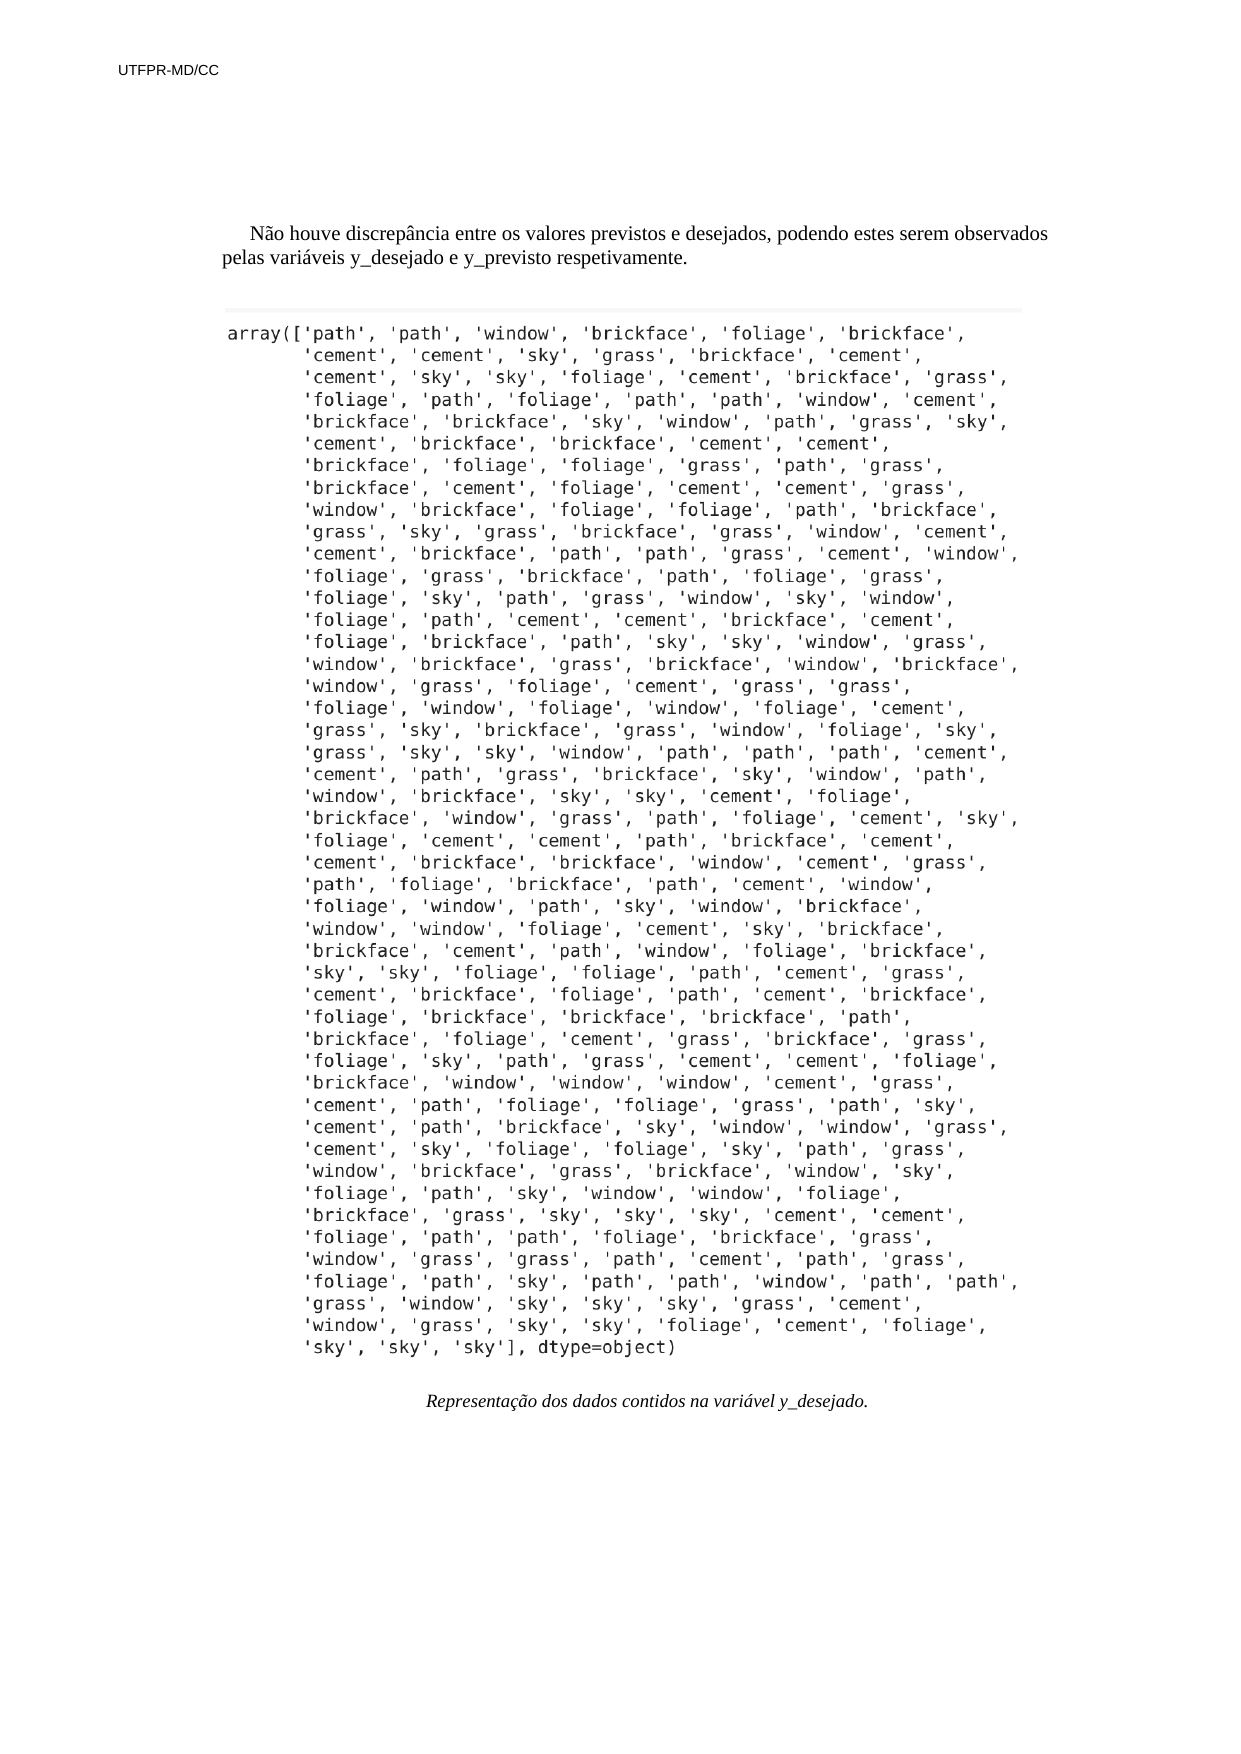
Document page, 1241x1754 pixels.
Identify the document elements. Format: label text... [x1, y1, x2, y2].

subtitle Representação dos dados contidos na variável y_desejado. [222, 1389, 1073, 1411]
subtitle Não houve discrepância entre os valores previstos e desejados, podendo estes serem observados pelas variáveis y_desejado e y_previsto respetivamente. [222, 221, 1073, 269]
picture [225, 308, 1023, 1369]
